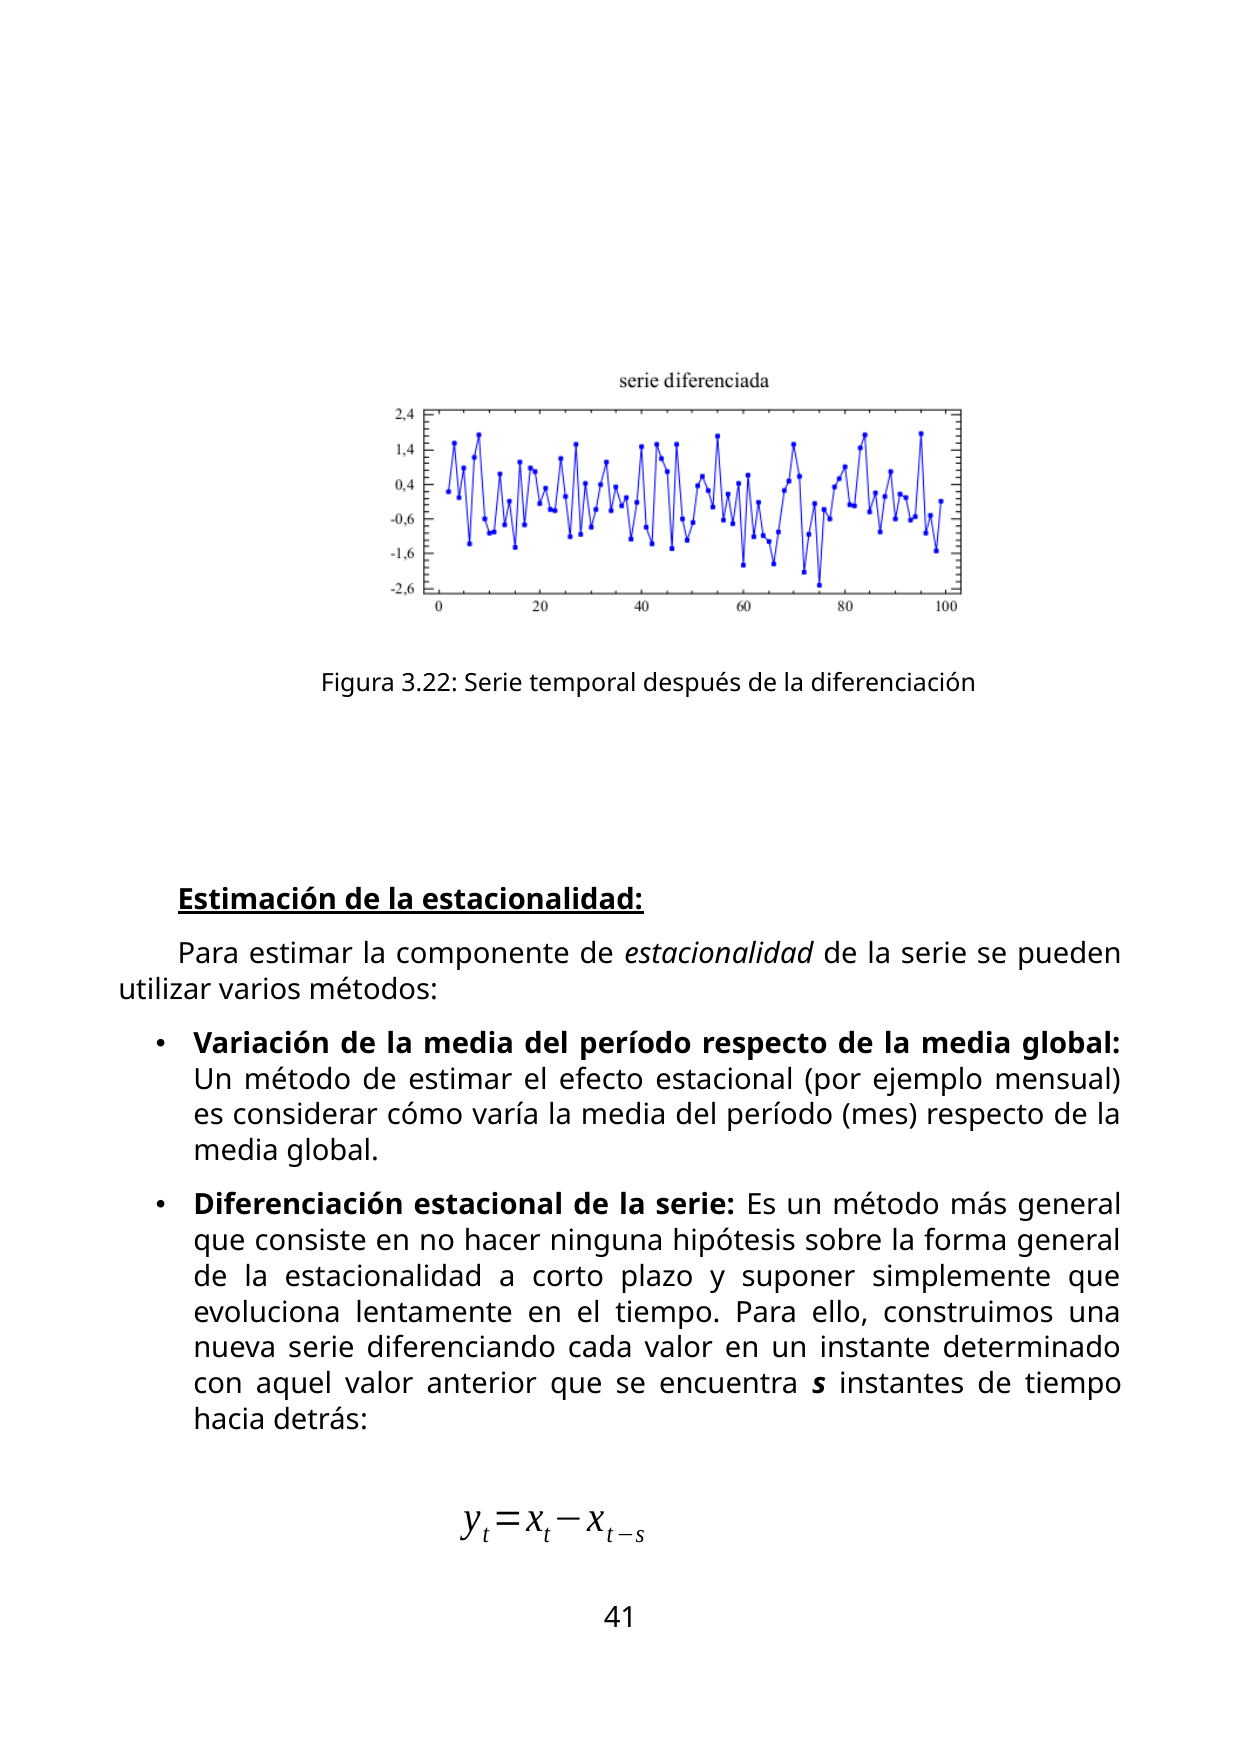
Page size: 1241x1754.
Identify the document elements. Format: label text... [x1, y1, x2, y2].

text Estimación de la estacionalidad: [118, 878, 1122, 918]
text Para estimar la componente de estacionalidad de la serie se pueden utilizar varios métodos: [118, 932, 1122, 1008]
list Variación de la media del período respecto de la media global: Un método de estimar el efecto estacional (por ejemplo mensual) es considerar cómo varía la media del período (mes) respecto de la media global. [156, 1022, 1122, 1169]
text Figura 3.22: Serie temporal después de la diferenciación [299, 649, 998, 699]
list Diferenciación estacional de la serie: Es un método más general que consiste en no hacer ninguna hipótesis sobre la forma general de la estacionalidad a corto plazo y suponer simplemente que evoluciona lentamente en el tiempo. Para ello, construimos una nueva serie diferenciando cada valor en un instante determinado con aquel valor anterior que se encuentra s instantes de tiempo hacia detrás: [156, 1184, 1122, 1438]
picture [299, 334, 998, 649]
